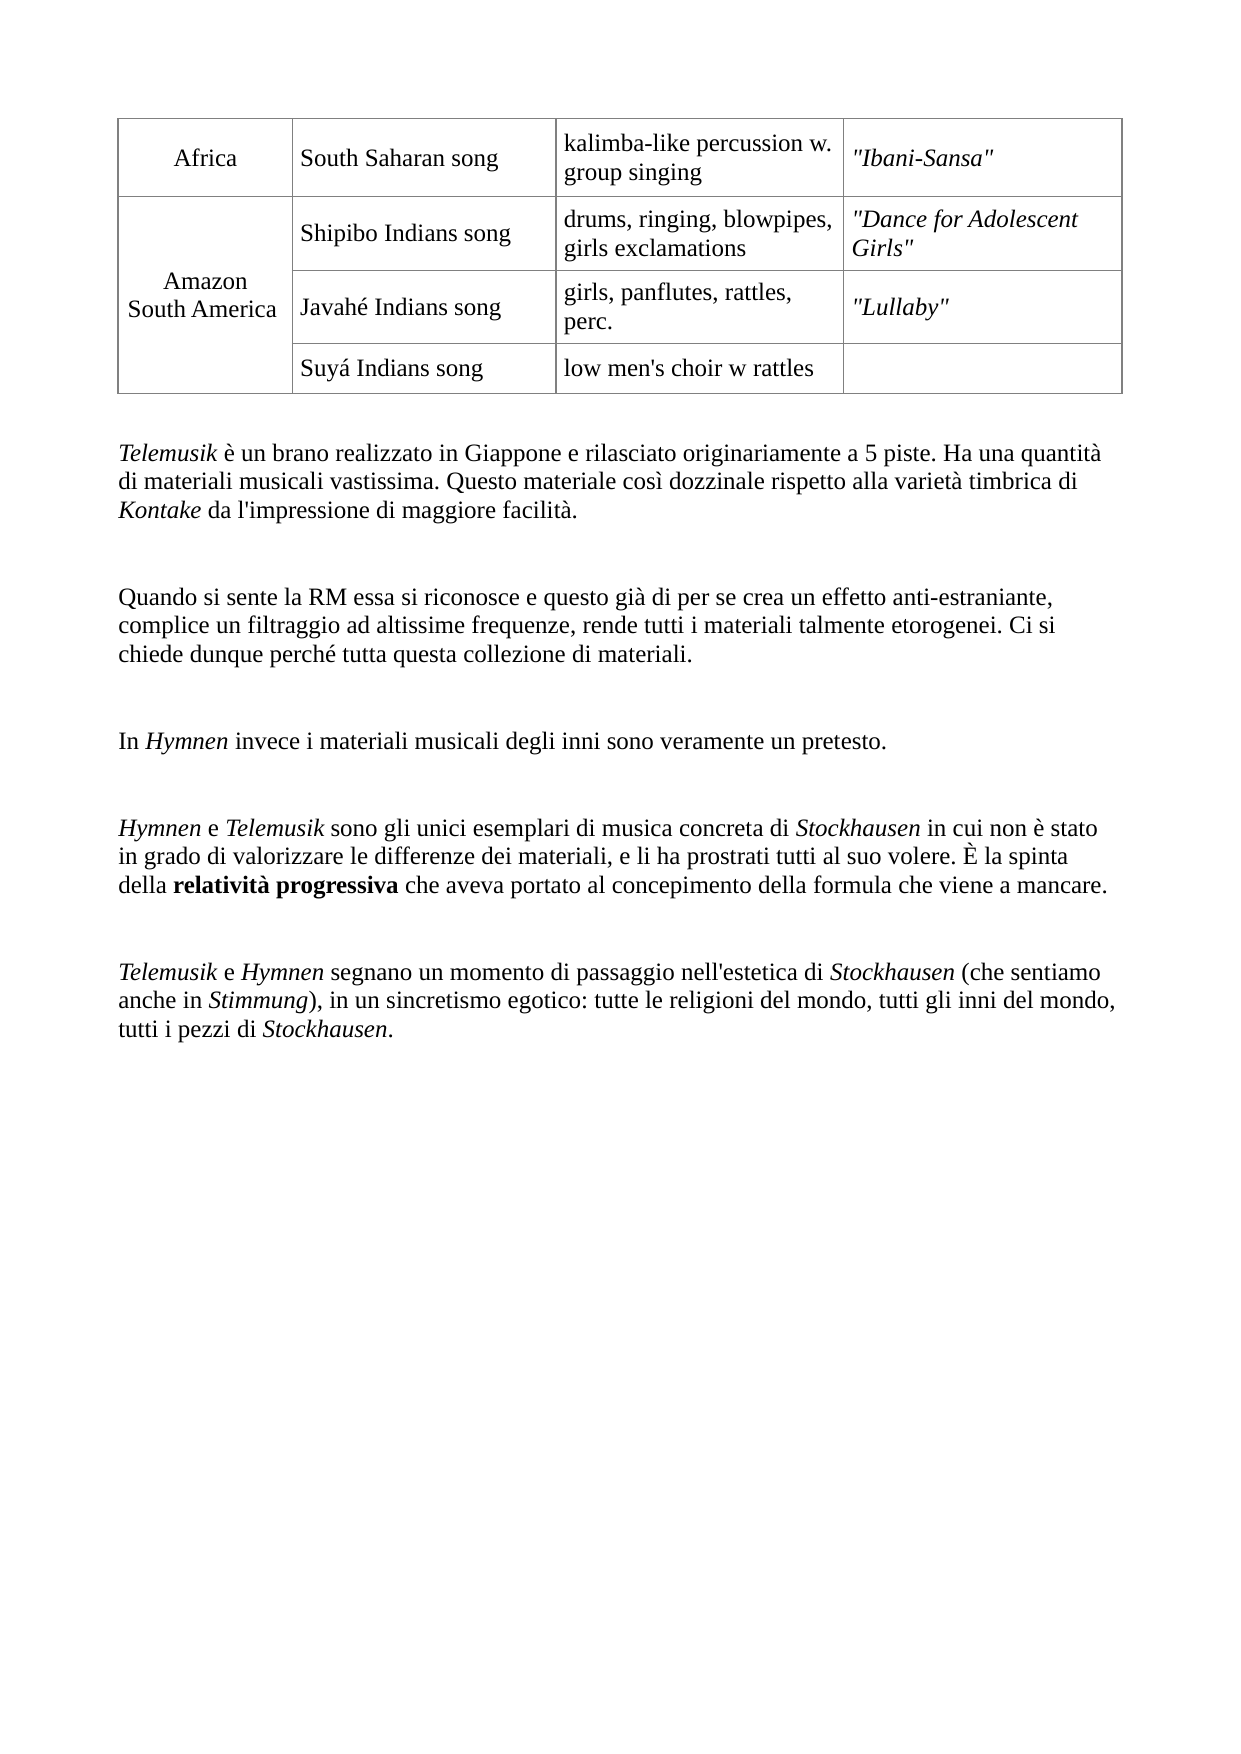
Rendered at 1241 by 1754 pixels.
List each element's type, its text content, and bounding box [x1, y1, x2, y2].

text Hymnen e Telemusik sono gli unici esemplari di musica concreta di Stockhausen in cui non è stato in grado di valorizzare le differenze dei materiali, e li ha prostrati tutti al suo volere. È la spinta della relatività progressiva che aveva portato al concepimento della formula che viene a mancare. [118, 813, 1122, 899]
text Quando si sente la RM essa si riconosce e questo già di per se crea un effetto anti-estraniante, complice un filtraggio ad altissime frequenze, rende tutti i materiali talmente etorogenei. Ci si chiede dunque perché tutta questa collezione di materiali. [118, 582, 1122, 668]
table_cell [844, 344, 1121, 393]
table_cell Amazon South America [119, 197, 292, 393]
table_cell Shipibo Indians song [293, 197, 555, 269]
table_cell Suyá Indians song [293, 344, 555, 393]
text Telemusik e Hymnen segnano un momento di passaggio nell'estetica di Stockhausen (che sentiamo anche in Stimmung), in un sincretismo egotico: tutte le religioni del mondo, tutti gli inni del mondo, tutti i pezzi di Stockhausen. [118, 957, 1122, 1043]
table_cell South Saharan song [293, 119, 555, 196]
table_cell "Lullaby" [844, 271, 1121, 343]
table_cell low men's choir w rattles [557, 344, 843, 393]
table_cell "Ibani-Sansa" [844, 119, 1121, 196]
table_cell "Dance for Adolescent Girls" [844, 197, 1121, 269]
table_cell Africa [119, 119, 292, 196]
text In Hymnen invece i materiali musicali degli inni sono veramente un pretesto. [118, 726, 1122, 755]
text Telemusik è un brano realizzato in Giappone e rilasciato originariamente a 5 piste. Ha una quantità di materiali musicali vastissima. Questo materiale così dozzinale rispetto alla varietà timbrica di Kontake da l'impressione di maggiore facilità. [118, 438, 1122, 524]
table_cell kalimba-like percussion w. group singing [557, 119, 843, 196]
table_cell girls, panflutes, rattles, perc. [557, 271, 843, 343]
table_cell drums, ringing, blowpipes, girls exclamations [557, 197, 843, 269]
table_cell Javahé Indians song [293, 271, 555, 343]
